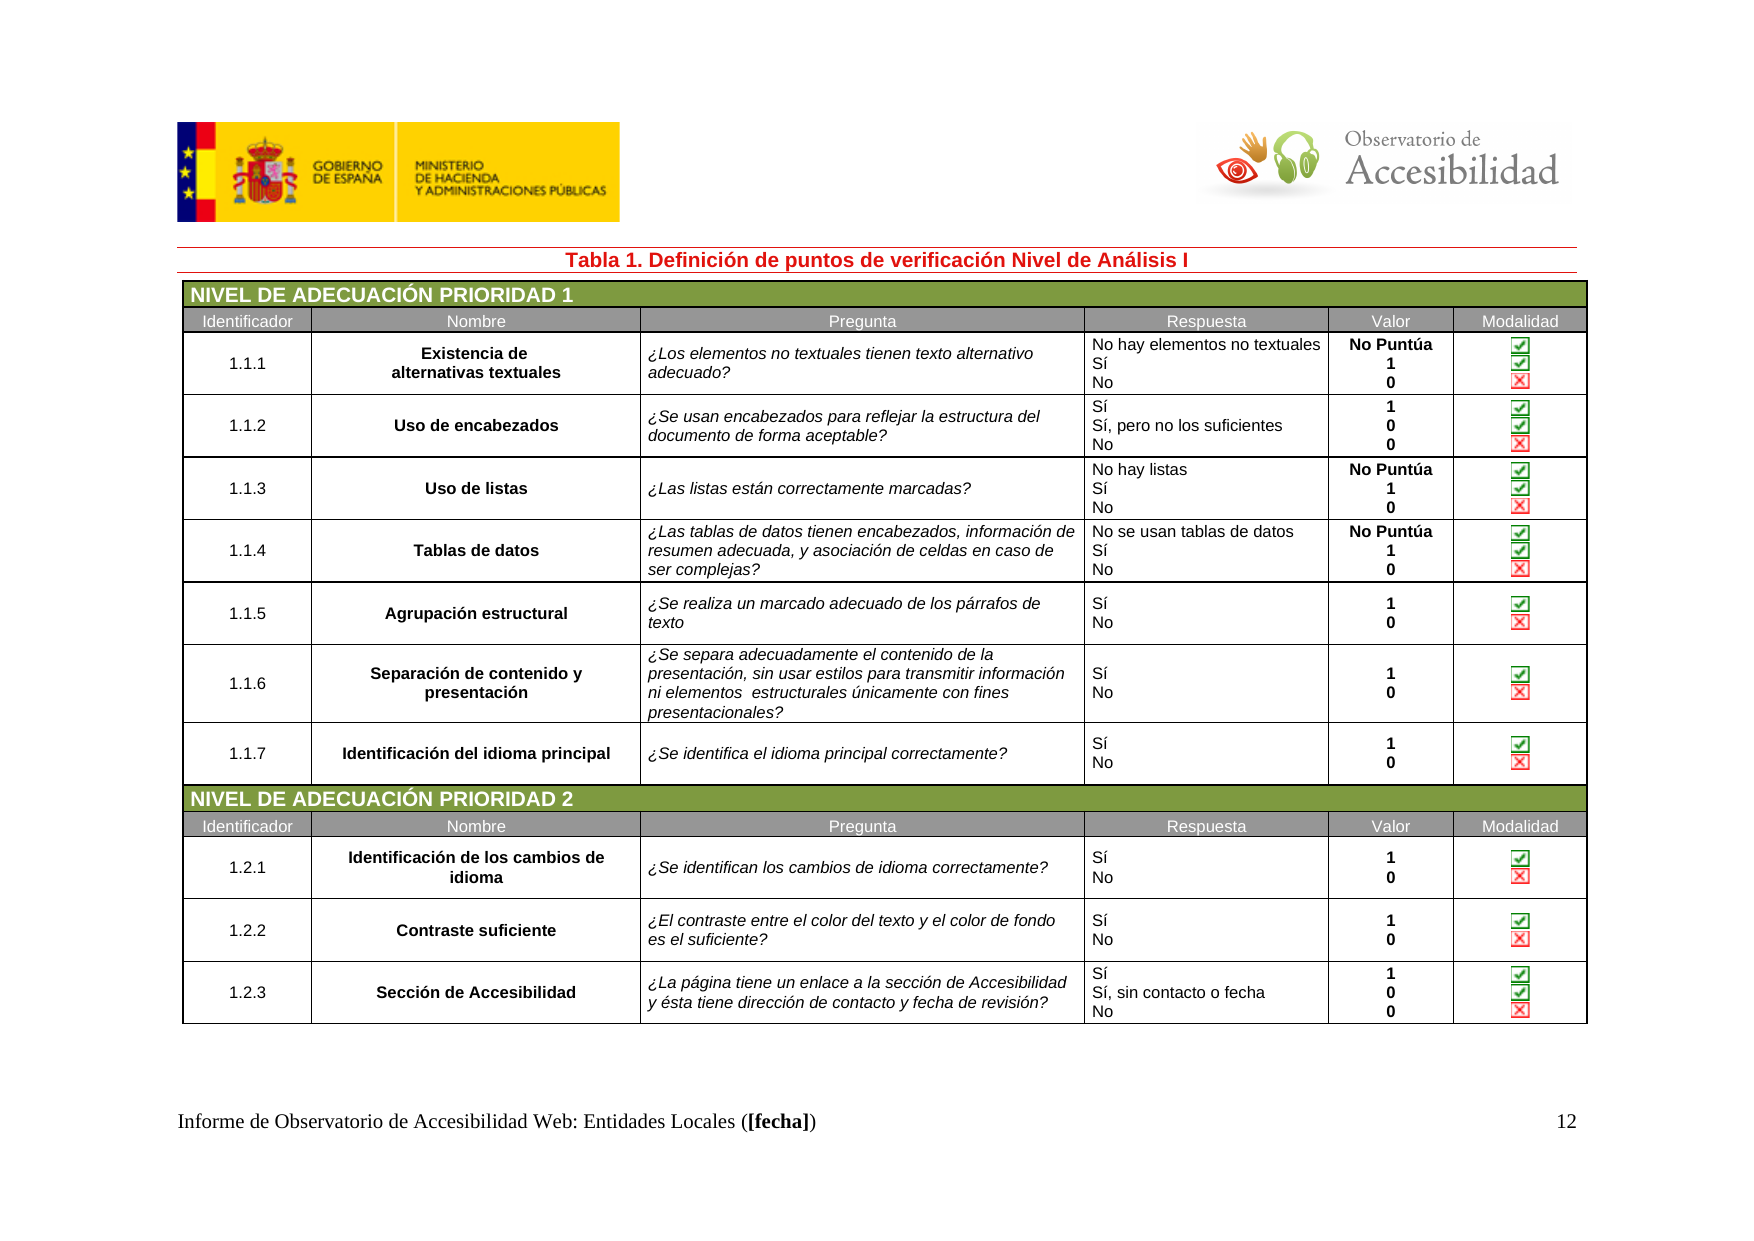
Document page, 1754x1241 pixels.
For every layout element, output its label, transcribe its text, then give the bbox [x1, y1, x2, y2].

picture [1511, 462, 1530, 479]
table_cell [1454, 458, 1586, 519]
table_cell No Puntúa 1 0 [1329, 333, 1453, 394]
picture [1511, 1002, 1530, 1018]
table_cell ¿El contraste entre el color del texto y el color de fondo es el suficiente? [641, 899, 1084, 961]
table_cell ¿Los elementos no textuales tienen texto alternativo adecuado? [641, 333, 1084, 394]
table_cell Valor [1329, 812, 1453, 836]
table_header NIVEL DE ADECUACIÓN PRIORIDAD 1 [184, 282, 1586, 306]
table_cell Respuesta [1085, 308, 1328, 331]
table_cell [1454, 837, 1586, 898]
table_cell ¿Se usan encabezados para reflejar la estructura del documento de forma aceptable? [641, 395, 1084, 456]
picture [1511, 850, 1530, 867]
table_cell Nombre [312, 308, 640, 331]
table_cell Pregunta [641, 812, 1084, 836]
picture [1511, 480, 1530, 496]
table_cell ¿Se identifica el idioma principal correctamente? [641, 723, 1084, 784]
picture [1511, 542, 1530, 559]
picture [1511, 913, 1530, 929]
picture [1511, 868, 1530, 884]
table_cell Sí No [1085, 723, 1328, 784]
table_cell Sí No [1085, 837, 1328, 898]
table_cell ¿La página tiene un enlace a la sección de Accesibilidad y ésta tiene dirección de contacto y fecha de revisión? [641, 962, 1084, 1023]
table_cell ¿Se realiza un marcado adecuado de los párrafos de texto [641, 583, 1084, 644]
table_cell 1 0 0 [1329, 395, 1453, 456]
table_cell Modalidad [1454, 308, 1586, 331]
table_cell 1.1.7 [184, 723, 311, 784]
picture [1511, 754, 1530, 770]
table_cell Uso de listas [312, 458, 640, 519]
table_cell Sección de Accesibilidad [312, 962, 640, 1023]
table_cell Respuesta [1085, 812, 1328, 836]
table_cell Separación de contenido y presentación [312, 645, 640, 722]
picture [1511, 596, 1530, 612]
picture [177, 122, 620, 222]
table_cell Sí No [1085, 583, 1328, 644]
table_cell 1 0 [1329, 837, 1453, 898]
table_cell Valor [1329, 308, 1453, 331]
picture [1511, 525, 1530, 541]
table_cell ¿Se separa adecuadamente el contenido de la presentación, sin usar estilos para transmitir información ni elementos estructurales únicamente con fines presentacionales? [641, 645, 1084, 722]
table_cell 1 0 0 [1329, 962, 1453, 1023]
table_cell [1454, 723, 1586, 784]
table_cell Contraste suficiente [312, 899, 640, 961]
table_cell [1454, 899, 1586, 961]
picture [1511, 560, 1530, 577]
table_cell 1.2.3 [184, 962, 311, 1023]
table_cell ¿Las tablas de datos tienen encabezados, información de resumen adecuada, y asociación de celdas en caso de ser complejas? [641, 520, 1084, 581]
table_cell Sí Sí, sin contacto o fecha No [1085, 962, 1328, 1023]
table_cell 1.1.1 [184, 333, 311, 394]
picture [1511, 614, 1530, 630]
picture [1511, 373, 1530, 389]
table_cell [1454, 395, 1586, 456]
picture [1511, 355, 1530, 371]
picture [1511, 736, 1530, 753]
table_cell Identificación del idioma principal [312, 723, 640, 784]
table_cell 1.1.5 [184, 583, 311, 644]
table_cell 1.1.3 [184, 458, 311, 519]
table_cell 1 0 [1329, 723, 1453, 784]
picture [1511, 400, 1530, 416]
table_cell Identificación de los cambios de idioma [312, 837, 640, 898]
table_cell [1454, 645, 1586, 722]
table_cell 1.1.6 [184, 645, 311, 722]
picture [1196, 122, 1573, 204]
table_cell Sí Sí, pero no los suficientes No [1085, 395, 1328, 456]
picture [1511, 966, 1530, 983]
table_cell Modalidad [1454, 812, 1586, 836]
table_cell 1.2.1 [184, 837, 311, 898]
table_cell ¿Las listas están correctamente marcadas? [641, 458, 1084, 519]
table_cell Tablas de datos [312, 520, 640, 581]
table_cell [1454, 583, 1586, 644]
picture [1511, 337, 1530, 354]
table_cell Existencia de alternativas textuales [312, 333, 640, 394]
picture [1511, 417, 1530, 434]
table_cell 1 0 [1329, 645, 1453, 722]
picture [1511, 984, 1530, 1001]
picture [1511, 498, 1530, 514]
picture [1511, 435, 1530, 452]
text Tabla 1. Definición de puntos de verificación Nivel de Análisis I [177, 248, 1577, 272]
table_cell No hay elementos no textuales Sí No [1085, 333, 1328, 394]
picture [1511, 931, 1530, 947]
table_cell No Puntúa 1 0 [1329, 520, 1453, 581]
table_cell ¿Se identifican los cambios de idioma correctamente? [641, 837, 1084, 898]
table_cell Identificador [184, 812, 311, 836]
table_cell Agrupación estructural [312, 583, 640, 644]
table_cell Nombre [312, 812, 640, 836]
table_cell Pregunta [641, 308, 1084, 331]
table_cell 1.1.4 [184, 520, 311, 581]
table_cell [1454, 520, 1586, 581]
table_cell Identificador [184, 308, 311, 331]
table_cell No Puntúa 1 0 [1329, 458, 1453, 519]
table_cell No hay listas Sí No [1085, 458, 1328, 519]
picture [1511, 684, 1530, 700]
table_cell Uso de encabezados [312, 395, 640, 456]
table_cell Sí No [1085, 645, 1328, 722]
table_cell 1.2.2 [184, 899, 311, 961]
table_cell 1 0 [1329, 583, 1453, 644]
table_cell [1454, 333, 1586, 394]
table_cell 1 0 [1329, 899, 1453, 961]
table_cell Sí No [1085, 899, 1328, 961]
table_cell [1454, 962, 1586, 1023]
table_cell 1.1.2 [184, 395, 311, 456]
table_cell NIVEL DE ADECUACIÓN PRIORIDAD 2 [184, 786, 1586, 811]
picture [1511, 666, 1530, 683]
table_cell No se usan tablas de datos Sí No [1085, 520, 1328, 581]
